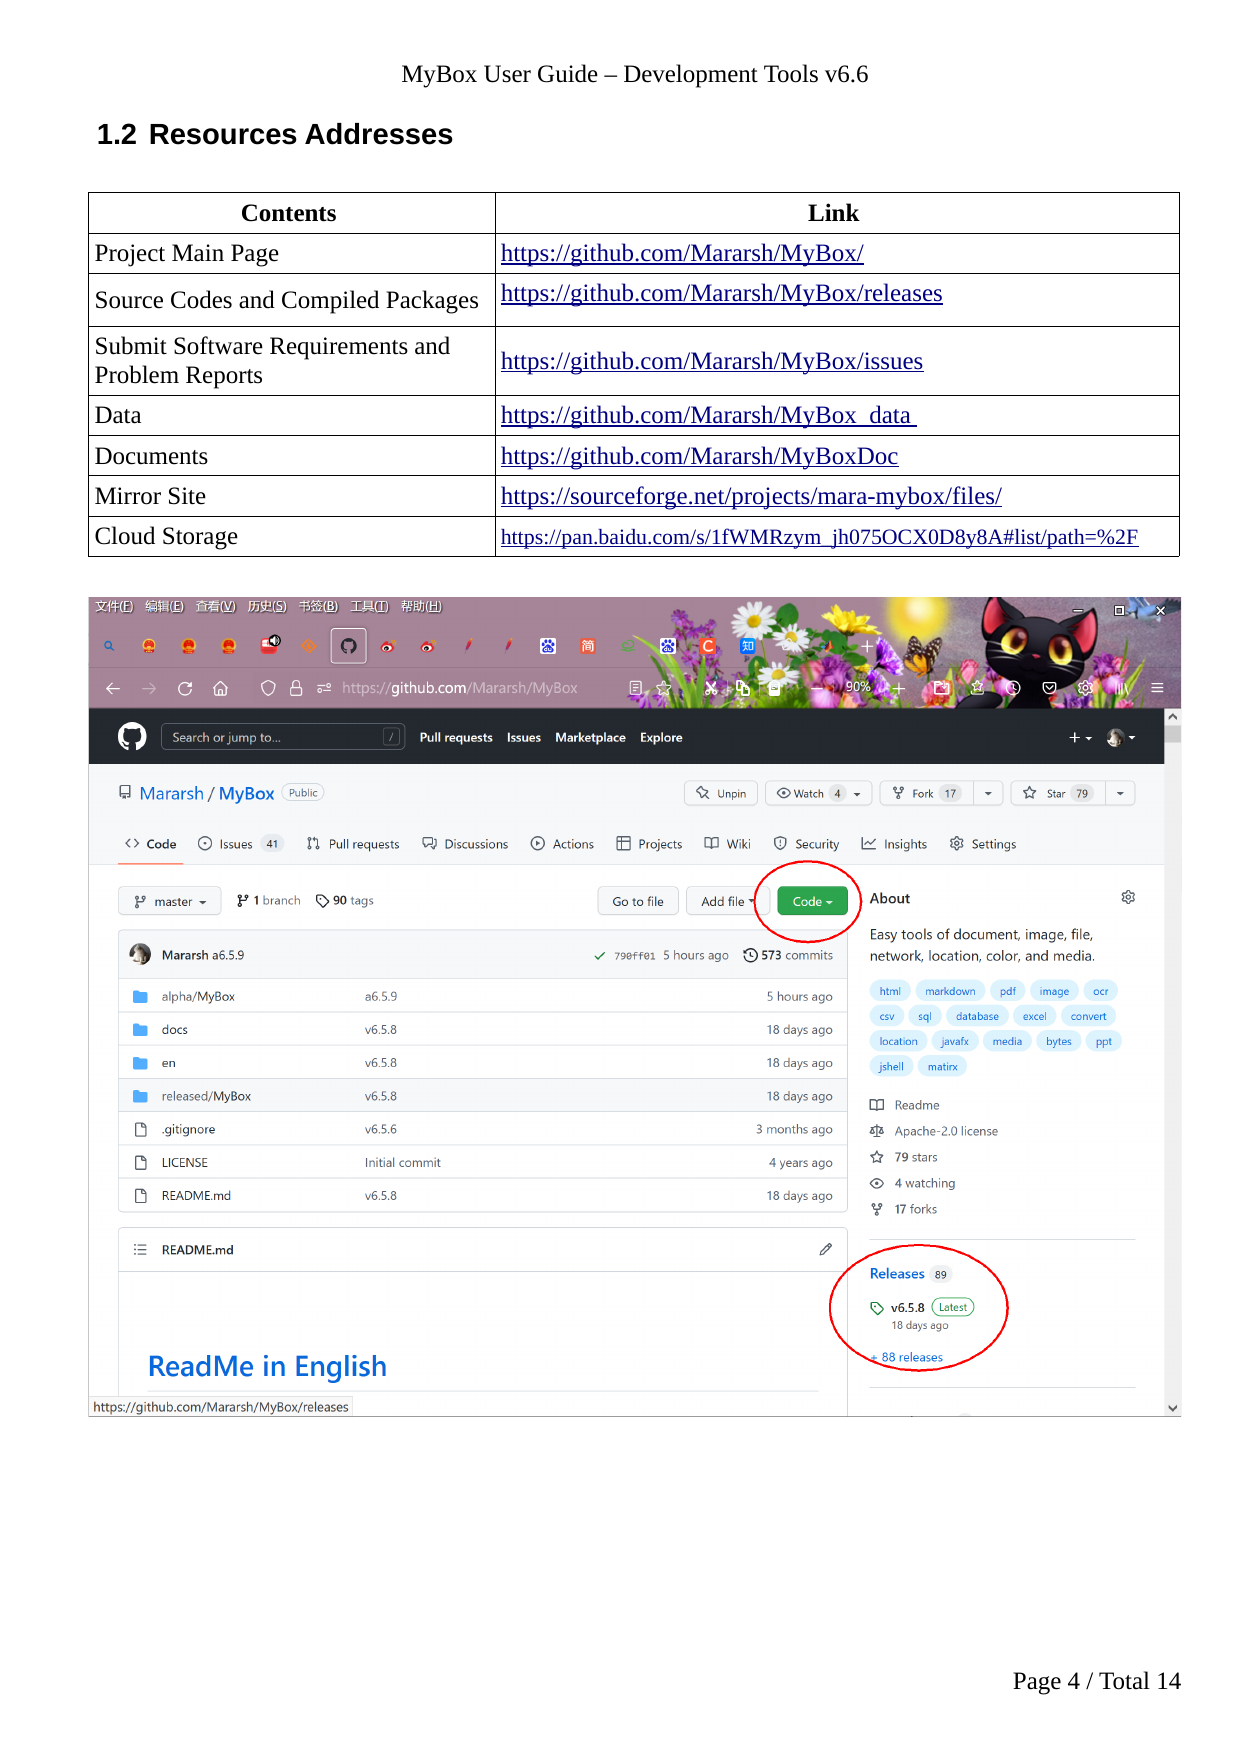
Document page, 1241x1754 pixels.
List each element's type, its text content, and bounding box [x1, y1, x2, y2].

table_cell Cloud Storage [89, 517, 495, 556]
table_cell https://github.com/Mararsh/MyBox/issues [496, 327, 1179, 394]
table_cell Submit Software Requirements and Problem Reports [89, 327, 495, 394]
table_header Contents [89, 193, 495, 232]
table_cell Project Main Page [89, 234, 495, 273]
table_header Link [496, 193, 1179, 232]
table_cell Mirror Site [89, 476, 495, 516]
table_cell https://github.com/Mararsh/MyBox_data [496, 396, 1179, 435]
table_cell Documents [89, 436, 495, 475]
table_cell https://github.com/Mararsh/MyBoxDoc [496, 436, 1179, 475]
subtitle Resources Addresses [88, 117, 1181, 151]
table_cell https://sourceforge.net/projects/mara-mybox/files/ [496, 476, 1179, 516]
table_cell Source Codes and Compiled Packages [89, 274, 495, 326]
table_cell Data [89, 396, 495, 435]
picture [88, 597, 1182, 1417]
table_cell https://pan.baidu.com/s/1fWMRzym_jh075OCX0D8y8A#list/path=%2F [496, 517, 1179, 556]
table_cell https://github.com/Mararsh/MyBox/ [496, 234, 1179, 273]
table_cell https://github.com/Mararsh/MyBox/releases [496, 274, 1179, 326]
